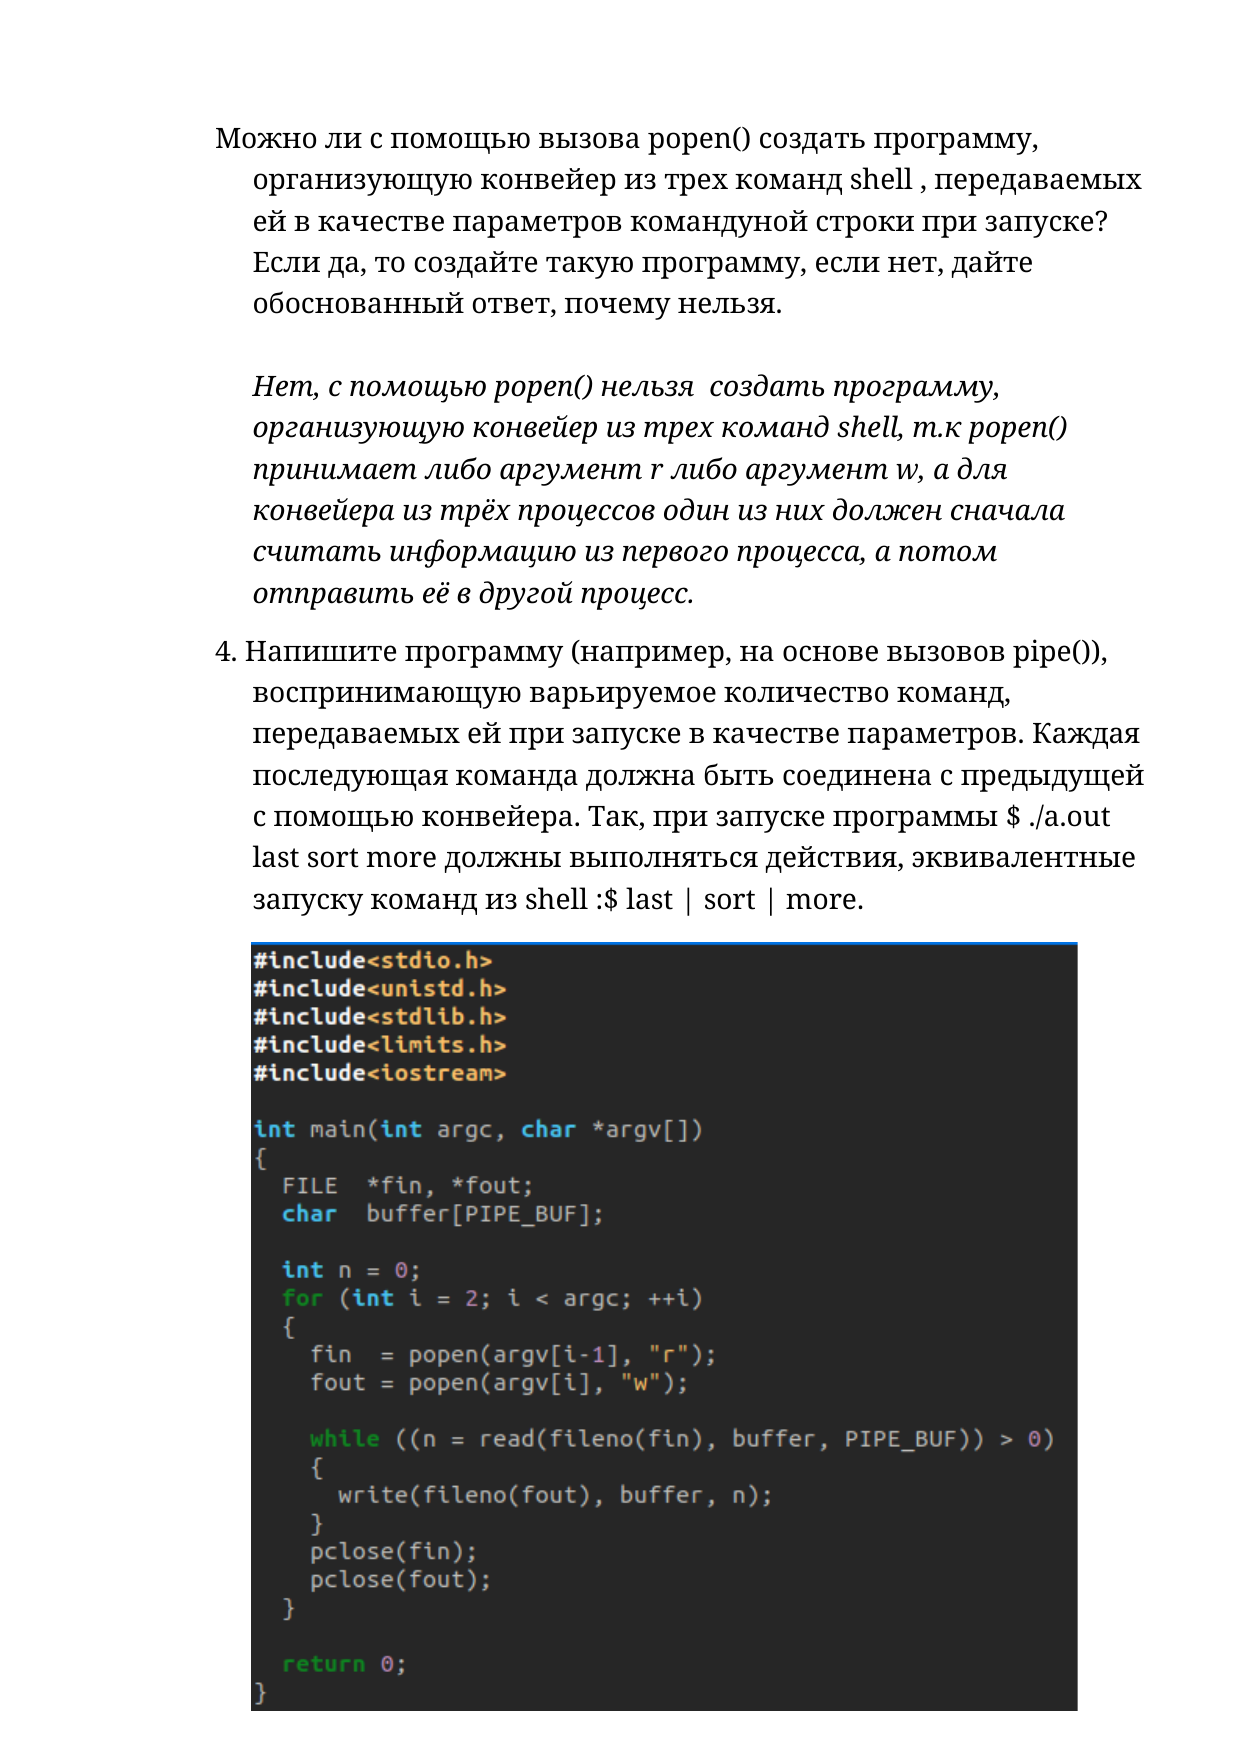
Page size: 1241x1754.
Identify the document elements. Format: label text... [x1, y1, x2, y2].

text Можно ли с помощью вызова popen() создать программу, организующую конвейер из трех команд shell , передаваемых ей в качестве параметров командуной строки при запуске? Если да, то создайте такую программу, если нет, дайте обоснованный ответ, почему нельзя. Нет, с помощью popen() нельзя создать программу, организующую конвейер из трех команд shell, т.к popen() принимает либо аргумент r либо аргумент w, а для конвейера из трёх процессов один из них должен сначала считать информацию из первого процесса, а потом отправить её в другой процесс. [215, 118, 1152, 611]
text 4. Напишите программу (например, на основе вызовов pipe()), воспринимающую варьируемое количество команд, передаваемых ей при запуске в качестве параметров. Каждая последующая команда должна быть соединена с предыдущей с помощью конвейера. Так, при запуске программы $ ./a.out last sort more должны выполняться действия, эквивалентные запуску команд из shell :$ last | sort | more. [215, 631, 1152, 917]
picture [251, 942, 1078, 1711]
